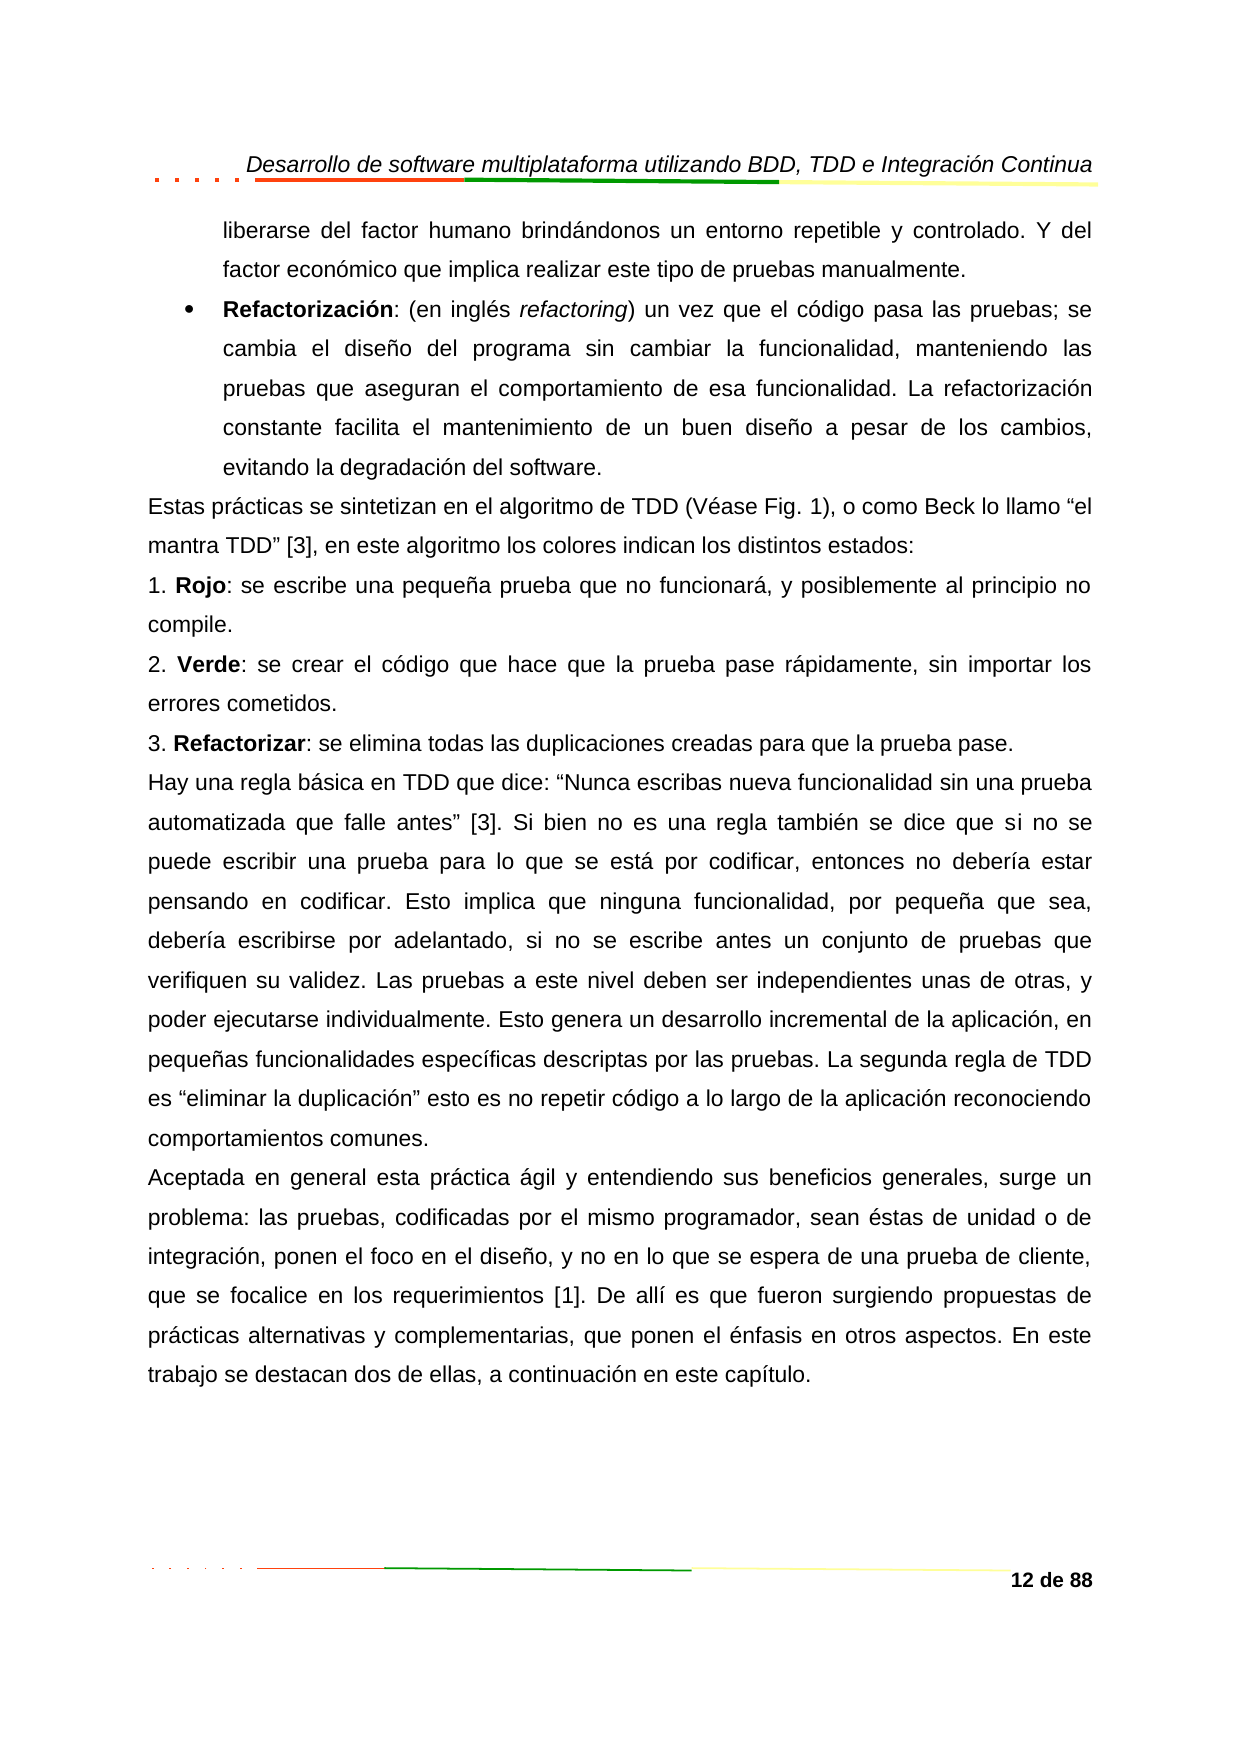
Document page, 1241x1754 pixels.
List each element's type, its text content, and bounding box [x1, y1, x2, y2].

text 1. Rojo: se escribe una pequeña prueba que no funcionará, y posiblemente al principio no compile. [148, 572, 1093, 638]
text 3. Refactorizar: se elimina todas las duplicaciones creadas para que la prueba pase. [148, 730, 1093, 756]
text 2. Verde: se crear el código que hace que la prueba pase rápidamente, sin importar los errores cometidos. [148, 651, 1093, 717]
text Estas prácticas se sintetizan en el algoritmo de TDD (Véase Fig. 1), o como Beck lo llamo “el mantra TDD” [3], en este algoritmo los colores indican los distintos estados: [148, 493, 1093, 559]
text Aceptada en general esta práctica ágil y entendiendo sus beneficios generales, surge un problema: las pruebas, codificadas por el mismo programador, sean éstas de unidad o de integración, ponen el foco en el diseño, y no en lo que se espera de una prueba de cliente, que se focalice en los requerimientos [1]. De allí es que fueron surgiendo propuestas de prácticas alternativas y complementarias, que ponen el énfasis en otros aspectos. En este trabajo se destacan dos de ellas, a continuación en este capítulo. [148, 1164, 1093, 1388]
list Refactorización: (en inglés refactoring) un vez que el código pasa las pruebas; se cambia el diseño del programa sin cambiar la funcionalidad, manteniendo las pruebas que aseguran el comportamiento de esa funcionalidad. La refactorización constante facilita el mantenimiento de un buen diseño a pesar de los cambios, evitando la degradación del software. [185, 296, 1093, 480]
list liberarse del factor humano brindándonos un entorno repetible y controlado. Y del factor económico que implica realizar este tipo de pruebas manualmente. [185, 217, 1093, 282]
text Hay una regla básica en TDD que dice: “Nunca escribas nueva funcionalidad sin una prueba automatizada que falle antes” [3]. Si bien no es una regla también se dice que si no se puede escribir una prueba para lo que se está por codificar, entonces no debería estar pensando en codificar. Esto implica que ninguna funcionalidad, por pequeña que sea, debería escribirse por adelantado, si no se escribe antes un conjunto de pruebas que verifiquen su validez. Las pruebas a este nivel deben ser independientes unas de otras, y poder ejecutarse individualmente. Esto genera un desarrollo incremental de la aplicación, en pequeñas funcionalidades específicas descriptas por las pruebas. La segunda regla de TDD es “eliminar la duplicación” esto es no repetir código a lo largo de la aplicación reconociendo comportamientos comunes. [148, 769, 1093, 1151]
